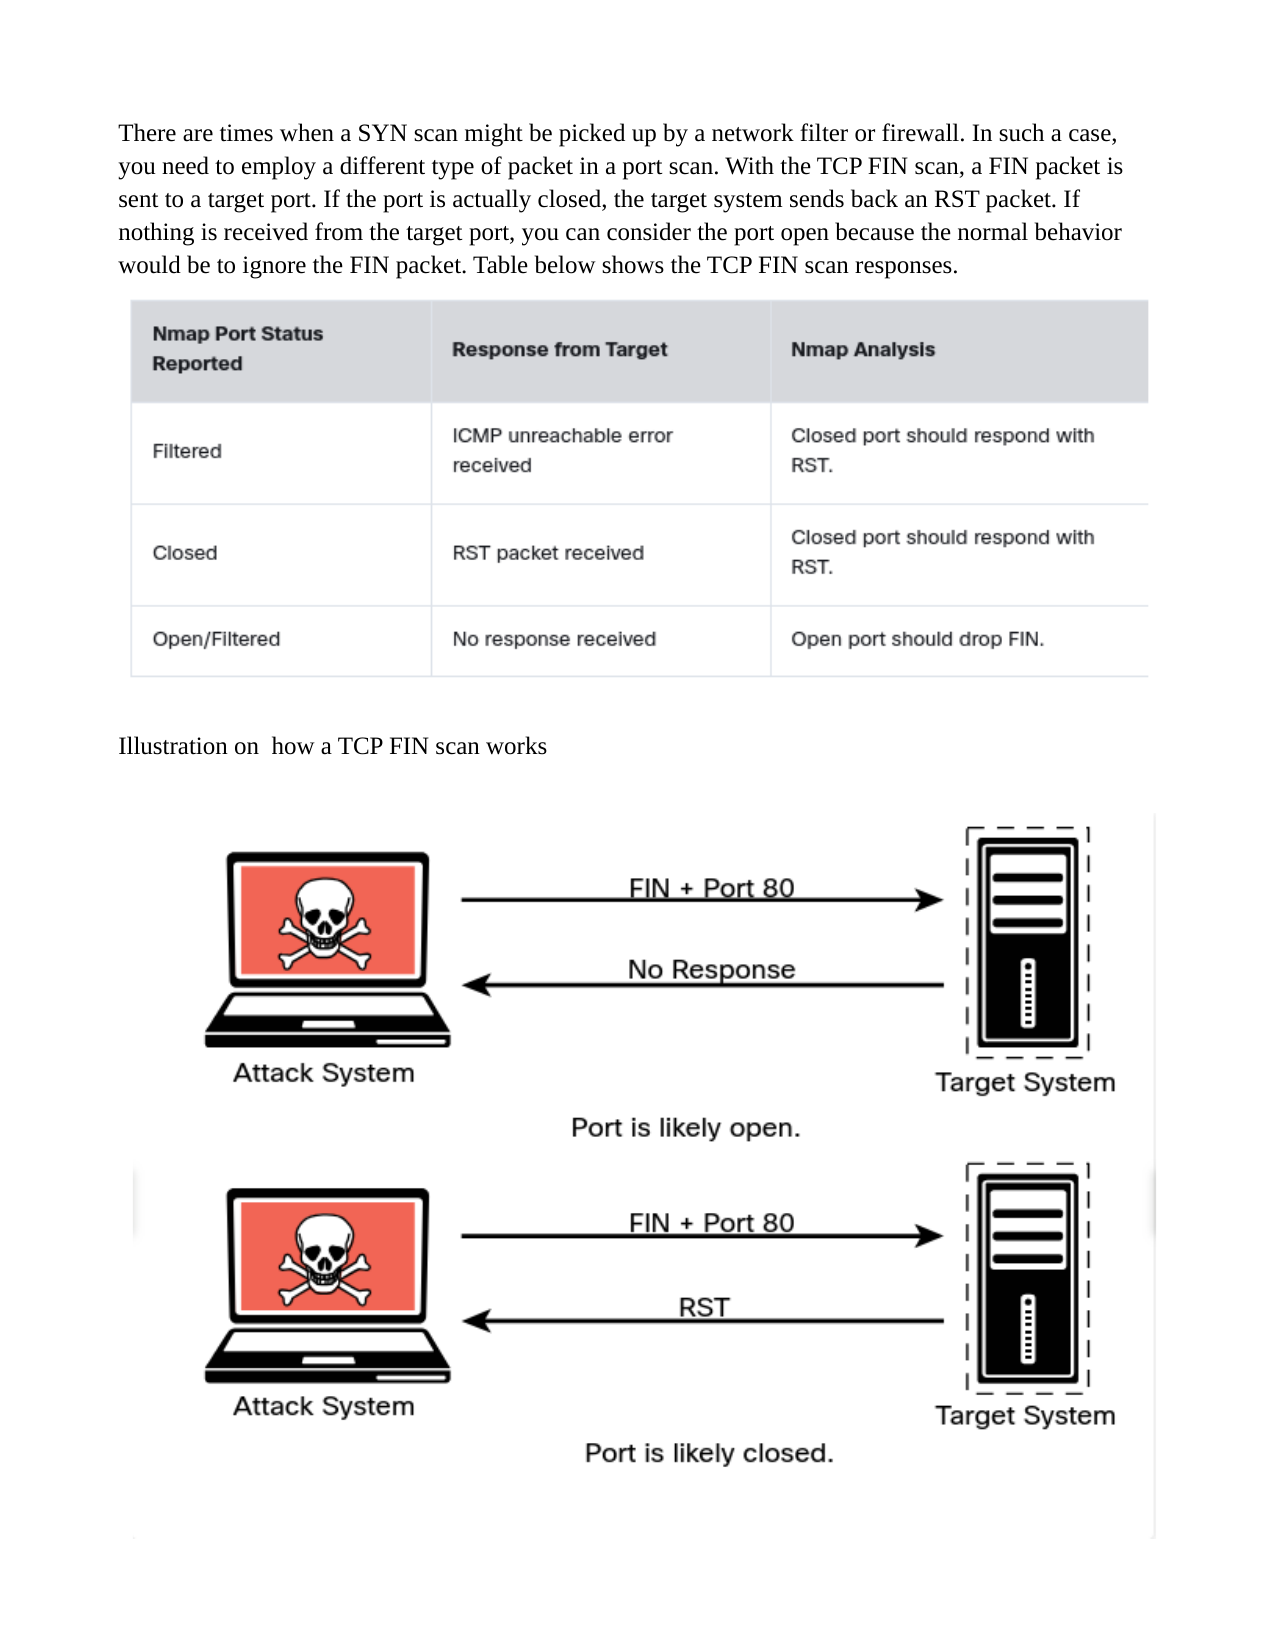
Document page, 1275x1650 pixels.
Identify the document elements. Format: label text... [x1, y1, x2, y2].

text Illustration on how a TCP FIN scan works [118, 731, 1157, 760]
text There are times when a SYN scan might be picked up by a network filter or firewall. In such a case, you need to employ a different type of packet in a port scan. With the TCP FIN scan, a FIN packet is sent to a target port. If the port is actually closed, the target system sends back an RST packet. If nothing is received from the target port, you can consider the port open because the normal behavior would be to ignore the FIN packet. Table below shows the TCP FIN scan responses. [118, 118, 1157, 279]
picture [132, 813, 1157, 1539]
picture [126, 297, 1149, 679]
